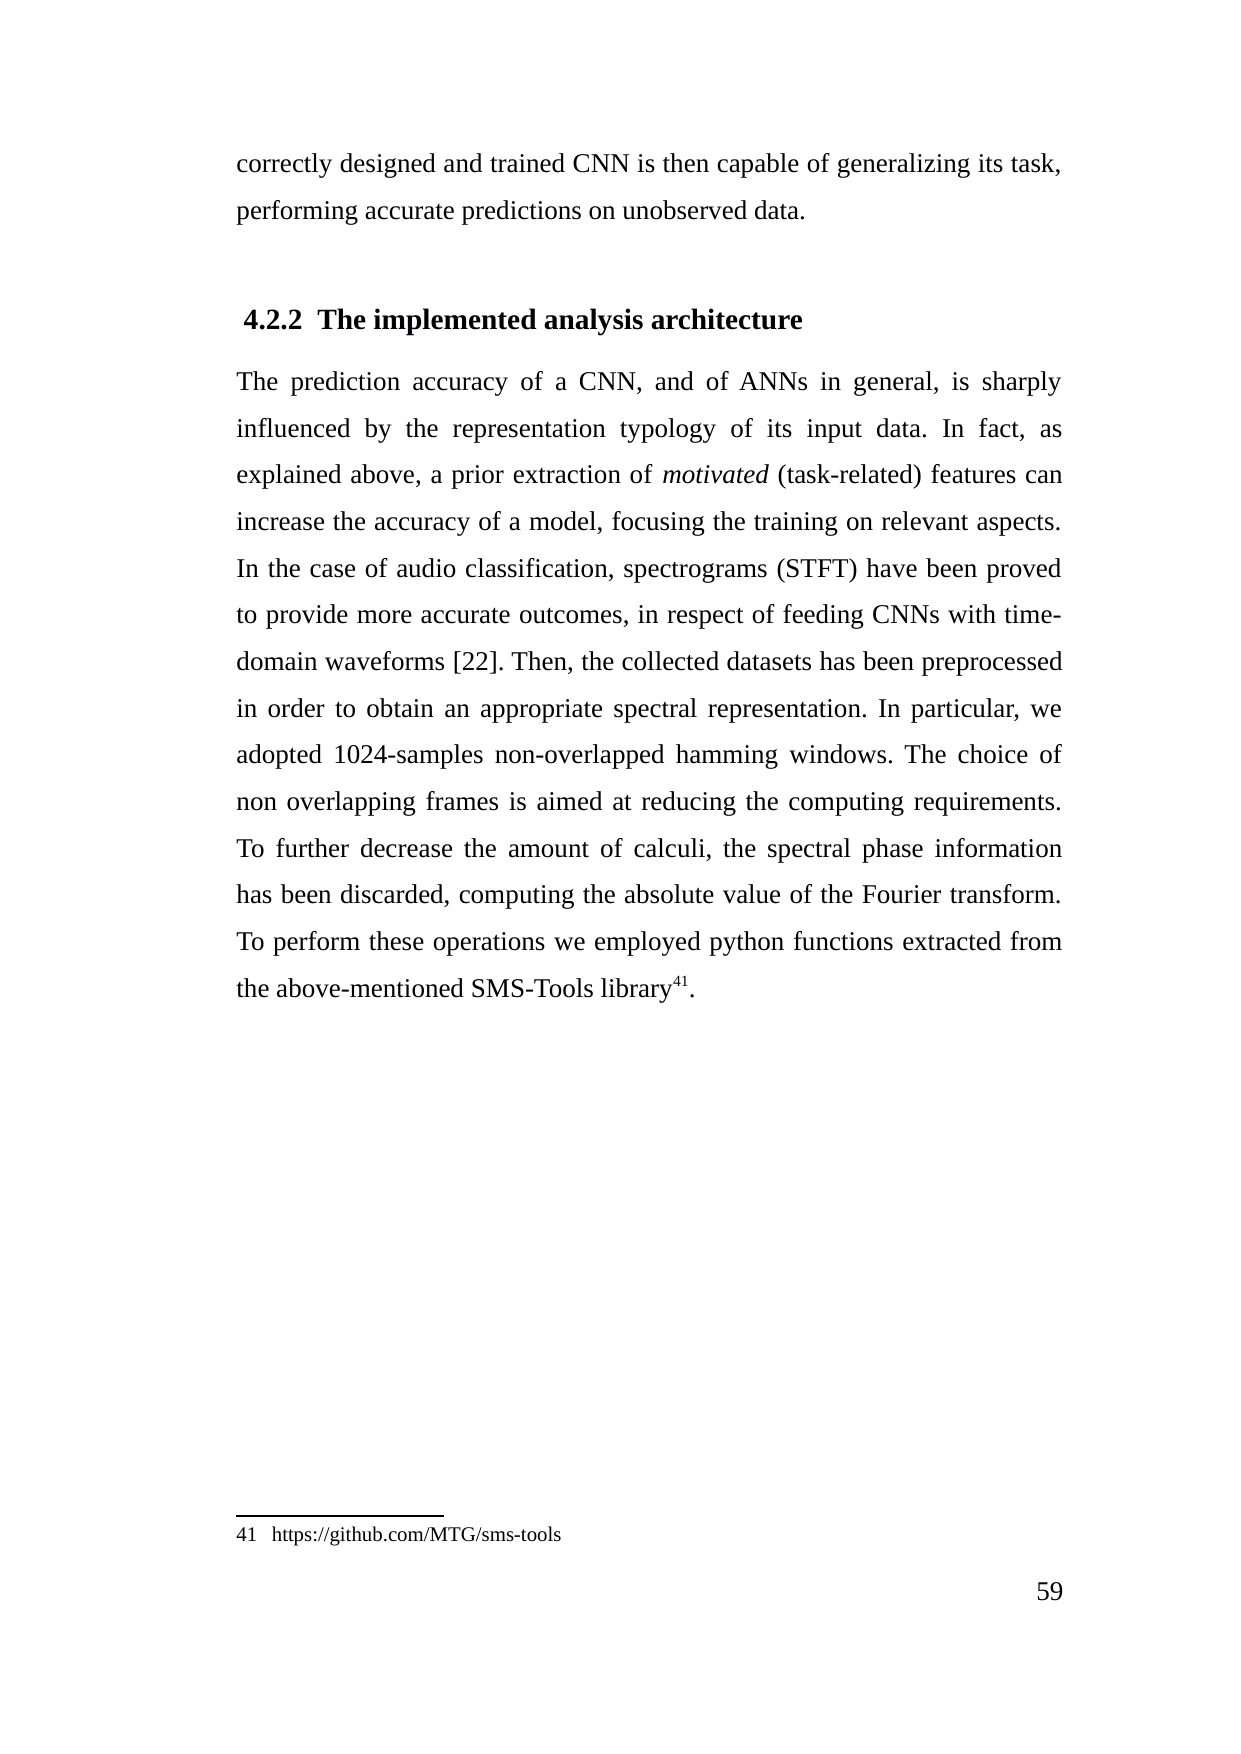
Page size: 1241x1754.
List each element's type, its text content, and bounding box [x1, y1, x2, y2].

text The prediction accuracy of a CNN, and of ANNs in general, is sharply influenced by the representation typology of its input data. In fact, as explained above, a prior extraction of motivated (task-related) features can increase the accuracy of a model, focusing the training on relevant aspects. In the case of audio classification, spectrograms (STFT) have been proved to provide more accurate outcomes, in respect of feeding CNNs with time-domain waveforms [22]. Then, the collected datasets has been preprocessed in order to obtain an appropriate spectral representation. In particular, we adopted 1024-samples non-overlapped hamming windows. The choice of non overlapping frames is aimed at reducing the computing requirements. To further decrease the amount of calculi, the spectral phase information has been discarded, computing the absolute value of the Fourier transform. To perform these operations we employed python functions extracted from the above-mentioned SMS-Tools library. [236, 365, 1063, 1003]
text correctly designed and trained CNN is then capable of generalizing its task, performing accurate predictions on unobserved data. [236, 148, 1063, 225]
subtitle The implemented analysis architecture [236, 302, 1063, 336]
text https://github.com/MTG/sms-tools [236, 1522, 1063, 1546]
